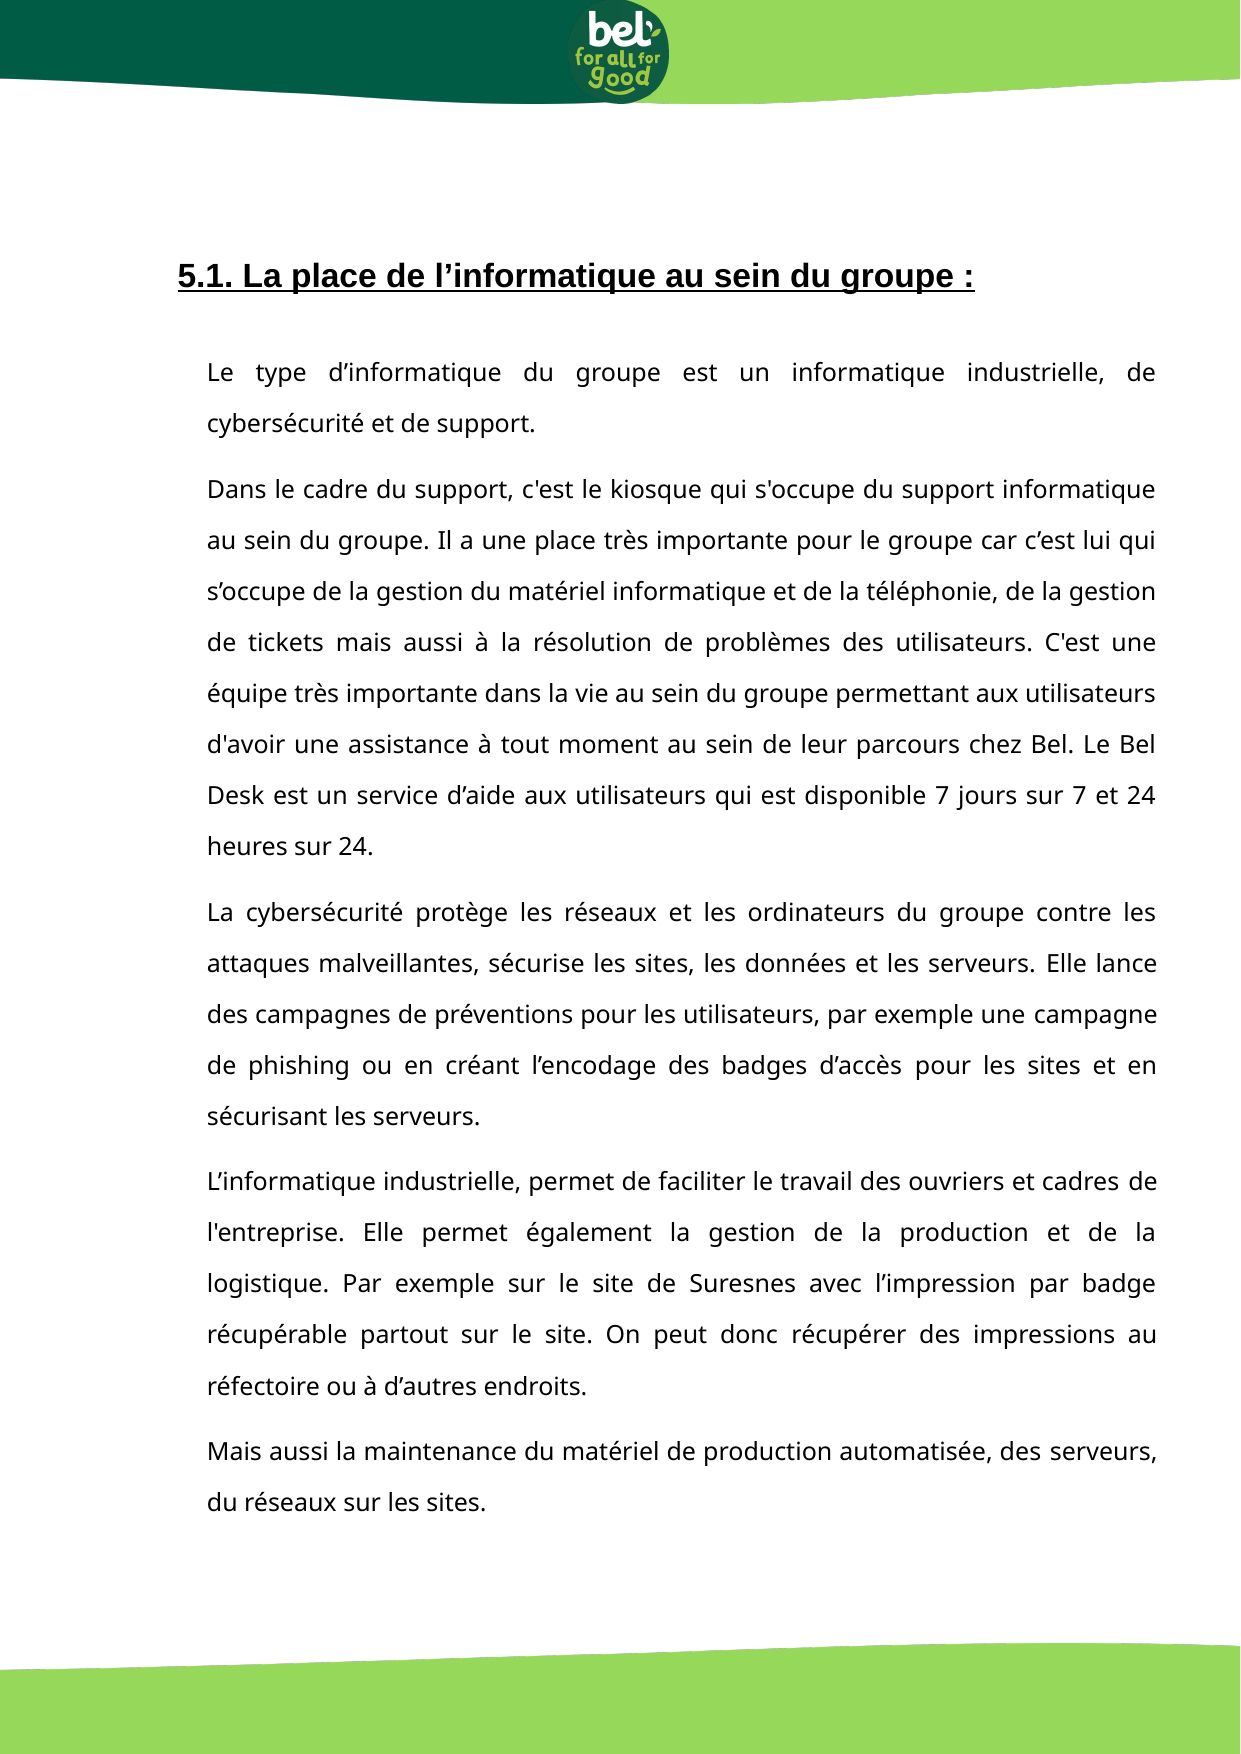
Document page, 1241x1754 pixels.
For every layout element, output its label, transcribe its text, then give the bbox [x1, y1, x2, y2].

text La cybersécurité protège les réseaux et les ordinateurs du groupe contre les attaques malveillantes, sécurise les sites, les données et les serveurs. Elle lance des campagnes de préventions pour les utilisateurs, par exemple une campagne de phishing ou en créant l’encodage des badges d’accès pour les sites et en sécurisant les serveurs. [177, 847, 1181, 1117]
subtitle 5.1. La place de l’informatique au sein du groupe : [177, 256, 1181, 295]
picture [0, 0, 1240, 104]
text Dans le cadre du support, c'est le kiosque qui s'occupe du support informatique au sein du groupe. Il a une place très importante pour le groupe car c’est lui qui s’occupe de la gestion du matériel informatique et de la téléphonie, de la gestion de tickets mais aussi à la résolution de problèmes des utilisateurs. C'est une équipe très importante dans la vie au sein du groupe permettant aux utilisateurs d'avoir une assistance à tout moment au sein de leur parcours chez Bel. Le Bel Desk est un service d’aide aux utilisateurs qui est disponible 7 jours sur 7 et 24 heures sur 24. [177, 424, 1181, 847]
text Mais aussi la maintenance du matériel de production automatisée, des serveurs, du réseaux sur les sites. [177, 1387, 1181, 1519]
picture [0, 1643, 1241, 1754]
text L’informatique industrielle, permet de faciliter le travail des ouvriers et cadres de l'entreprise. Elle permet également la gestion de la production et de la logistique. Par exemple sur le site de Suresnes avec l’impression par badge récupérable partout sur le site. On peut donc récupérer des impressions au réfectoire ou à d’autres endroits. [177, 1117, 1181, 1387]
text Le type d’informatique du groupe est un informatique industrielle, de cybersécurité et de support. [177, 307, 1181, 424]
